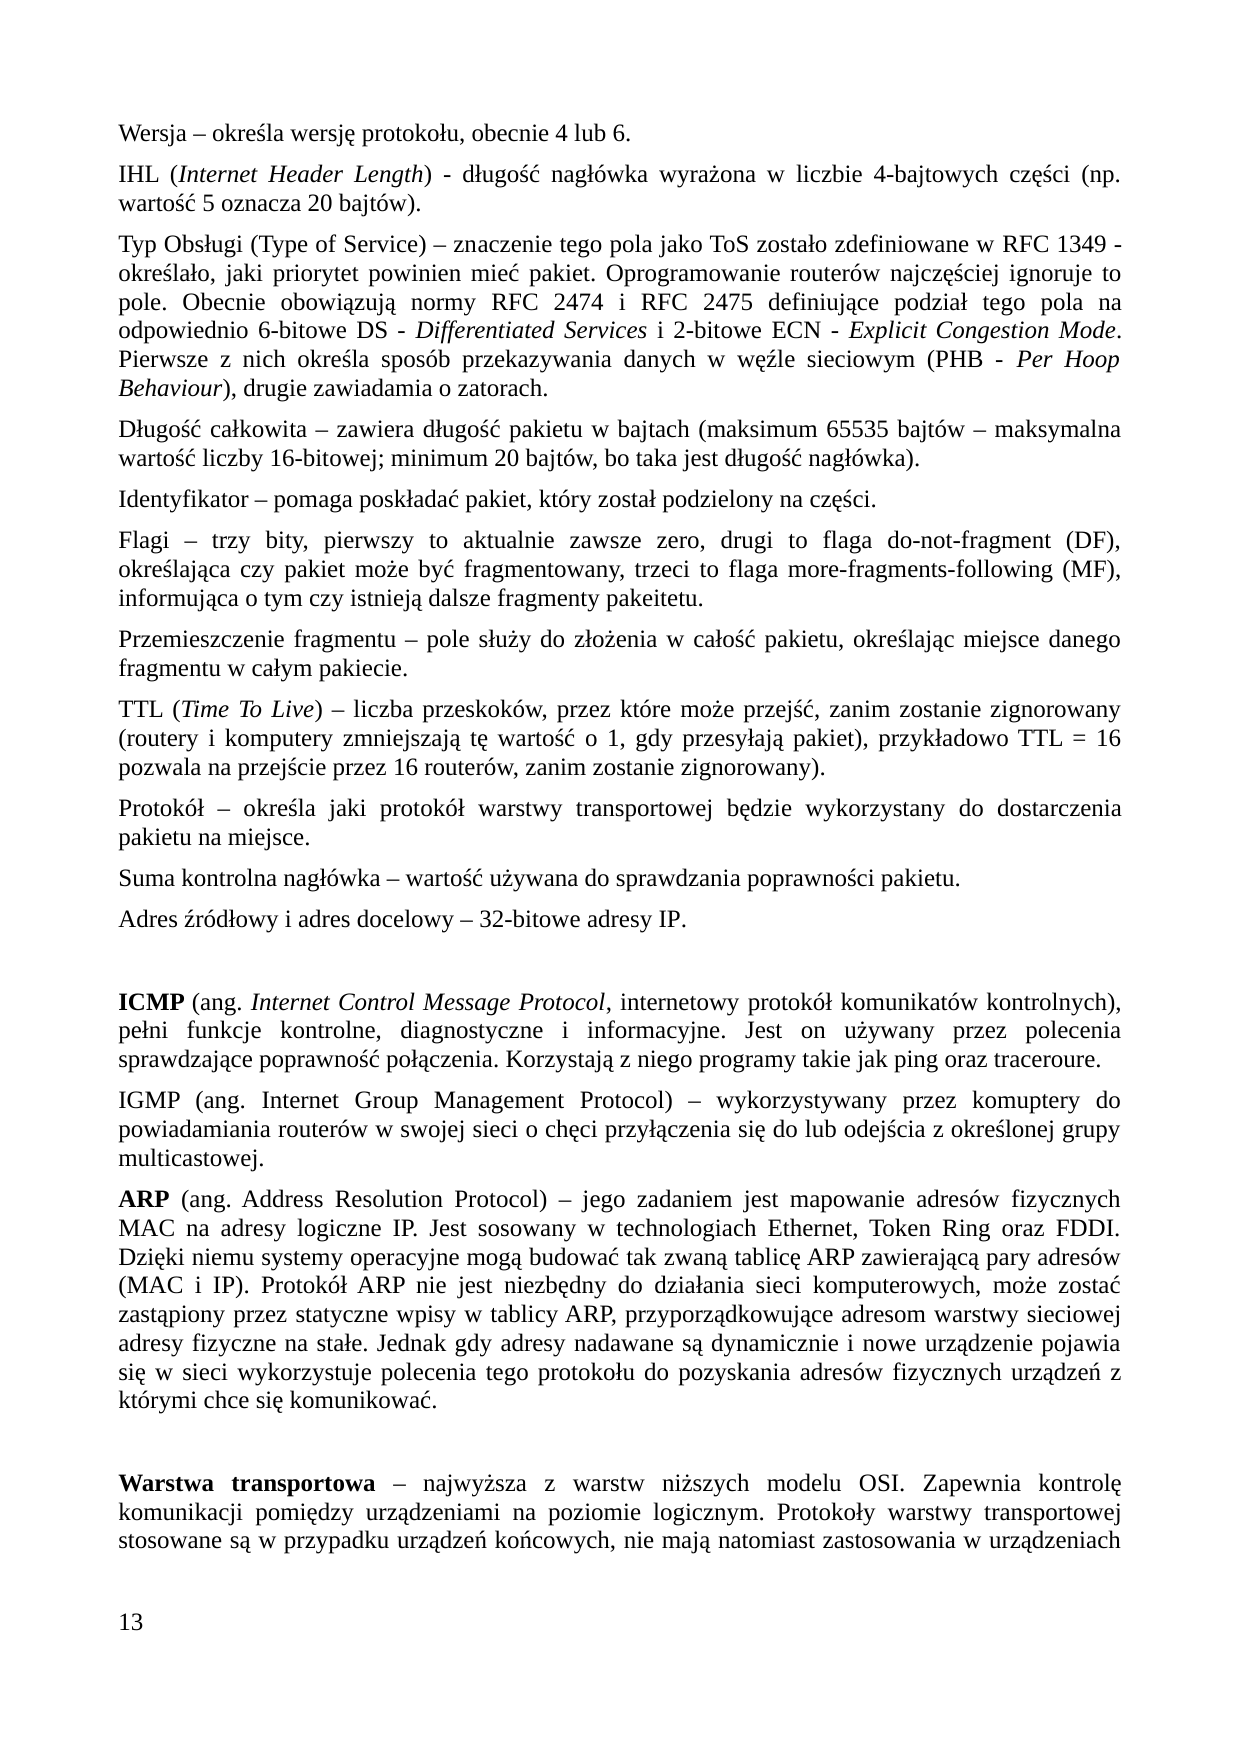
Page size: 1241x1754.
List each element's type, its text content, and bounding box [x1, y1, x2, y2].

text Protokół – określa jaki protokół warstwy transportowej będzie wykorzystany do dostarczenia pakietu na miejsce. [118, 793, 1122, 851]
text ICMP (ang. Internet Control Message Protocol, internetowy protokół komunikatów kontrolnych), pełni funkcje kontrolne, diagnostyczne i informacyjne. Jest on używany przez polecenia sprawdzające poprawność połączenia. Korzystają z niego programy takie jak ping oraz traceroure. [118, 987, 1122, 1073]
text IHL (Internet Header Length) - długość nagłówka wyrażona w liczbie 4-bajtowych części (np. wartość 5 oznacza 20 bajtów). [118, 159, 1122, 217]
text IGMP (ang. Internet Group Management Protocol) – wykorzystywany przez komuptery do powiadamiania routerów w swojej sieci o chęci przyłączenia się do lub odejścia z określonej grupy multicastowej. [118, 1086, 1122, 1172]
text Typ Obsługi (Type of Service) – znaczenie tego pola jako ToS zostało zdefiniowane w RFC 1349 - określało, jaki priorytet powinien mieć pakiet. Oprogramowanie routerów najczęściej ignoruje to pole. Obecnie obowiązują normy RFC 2474 i RFC 2475 definiujące podział tego pola na odpowiednio 6-bitowe DS - Differentiated Services i 2-bitowe ECN - Explicit Congestion Mode. Pierwsze z nich określa sposób przekazywania danych w węźle sieciowym (PHB - Per Hoop Behaviour), drugie zawiadamia o zatorach. [118, 229, 1122, 402]
text Flagi – trzy bity, pierwszy to aktualnie zawsze zero, drugi to flaga do-not-fragment (DF), określająca czy pakiet może być fragmentowany, trzeci to flaga more-fragments-following (MF), informująca o tym czy istnieją dalsze fragmenty pakeitetu. [118, 526, 1122, 612]
text Suma kontrolna nagłówka – wartość używana do sprawdzania poprawności pakietu. [118, 863, 1122, 892]
text Adres źródłowy i adres docelowy – 32-bitowe adresy IP. [118, 904, 1122, 933]
text Identyfikator – pomaga poskładać pakiet, który został podzielony na części. [118, 484, 1122, 513]
text TTL (Time To Live) – liczba przeskoków, przez które może przejść, zanim zostanie zignorowany (routery i komputery zmniejszają tę wartość o 1, gdy przesyłają pakiet), przykładowo TTL = 16 pozwala na przejście przez 16 routerów, zanim zostanie zignorowany). [118, 694, 1122, 781]
text Przemieszczenie fragmentu – pole służy do złożenia w całość pakietu, określając miejsce danego fragmentu w całym pakiecie. [118, 624, 1122, 682]
text Wersja – określa wersję protokołu, obecnie 4 lub 6. [118, 118, 1122, 147]
text Długość całkowita – zawiera długość pakietu w bajtach (maksimum 65535 bajtów – maksymalna wartość liczby 16-bitowej; minimum 20 bajtów, bo taka jest długość nagłówka). [118, 414, 1122, 472]
text Warstwa transportowa – najwyższa z warstw niższych modelu OSI. Zapewnia kontrolę komunikacji pomiędzy urządzeniami na poziomie logicznym. Protokoły warstwy transportowej stosowane są w przypadku urządzeń końcowych, nie mają natomiast zastosowania w urządzeniach [118, 1468, 1122, 1554]
text ARP (ang. Address Resolution Protocol) – jego zadaniem jest mapowanie adresów fizycznych MAC na adresy logiczne IP. Jest sosowany w technologiach Ethernet, Token Ring oraz FDDI. Dzięki niemu systemy operacyjne mogą budować tak zwaną tablicę ARP zawierającą pary adresów (MAC i IP). Protokół ARP nie jest niezbędny do działania sieci komputerowych, może zostać zastąpiony przez statyczne wpisy w tablicy ARP, przyporządkowujące adresom warstwy sieciowej adresy fizyczne na stałe. Jednak gdy adresy nadawane są dynamicznie i nowe urządzenie pojawia się w sieci wykorzystuje polecenia tego protokołu do pozyskania adresów fizycznych urządzeń z którymi chce się komunikować. [118, 1184, 1122, 1414]
